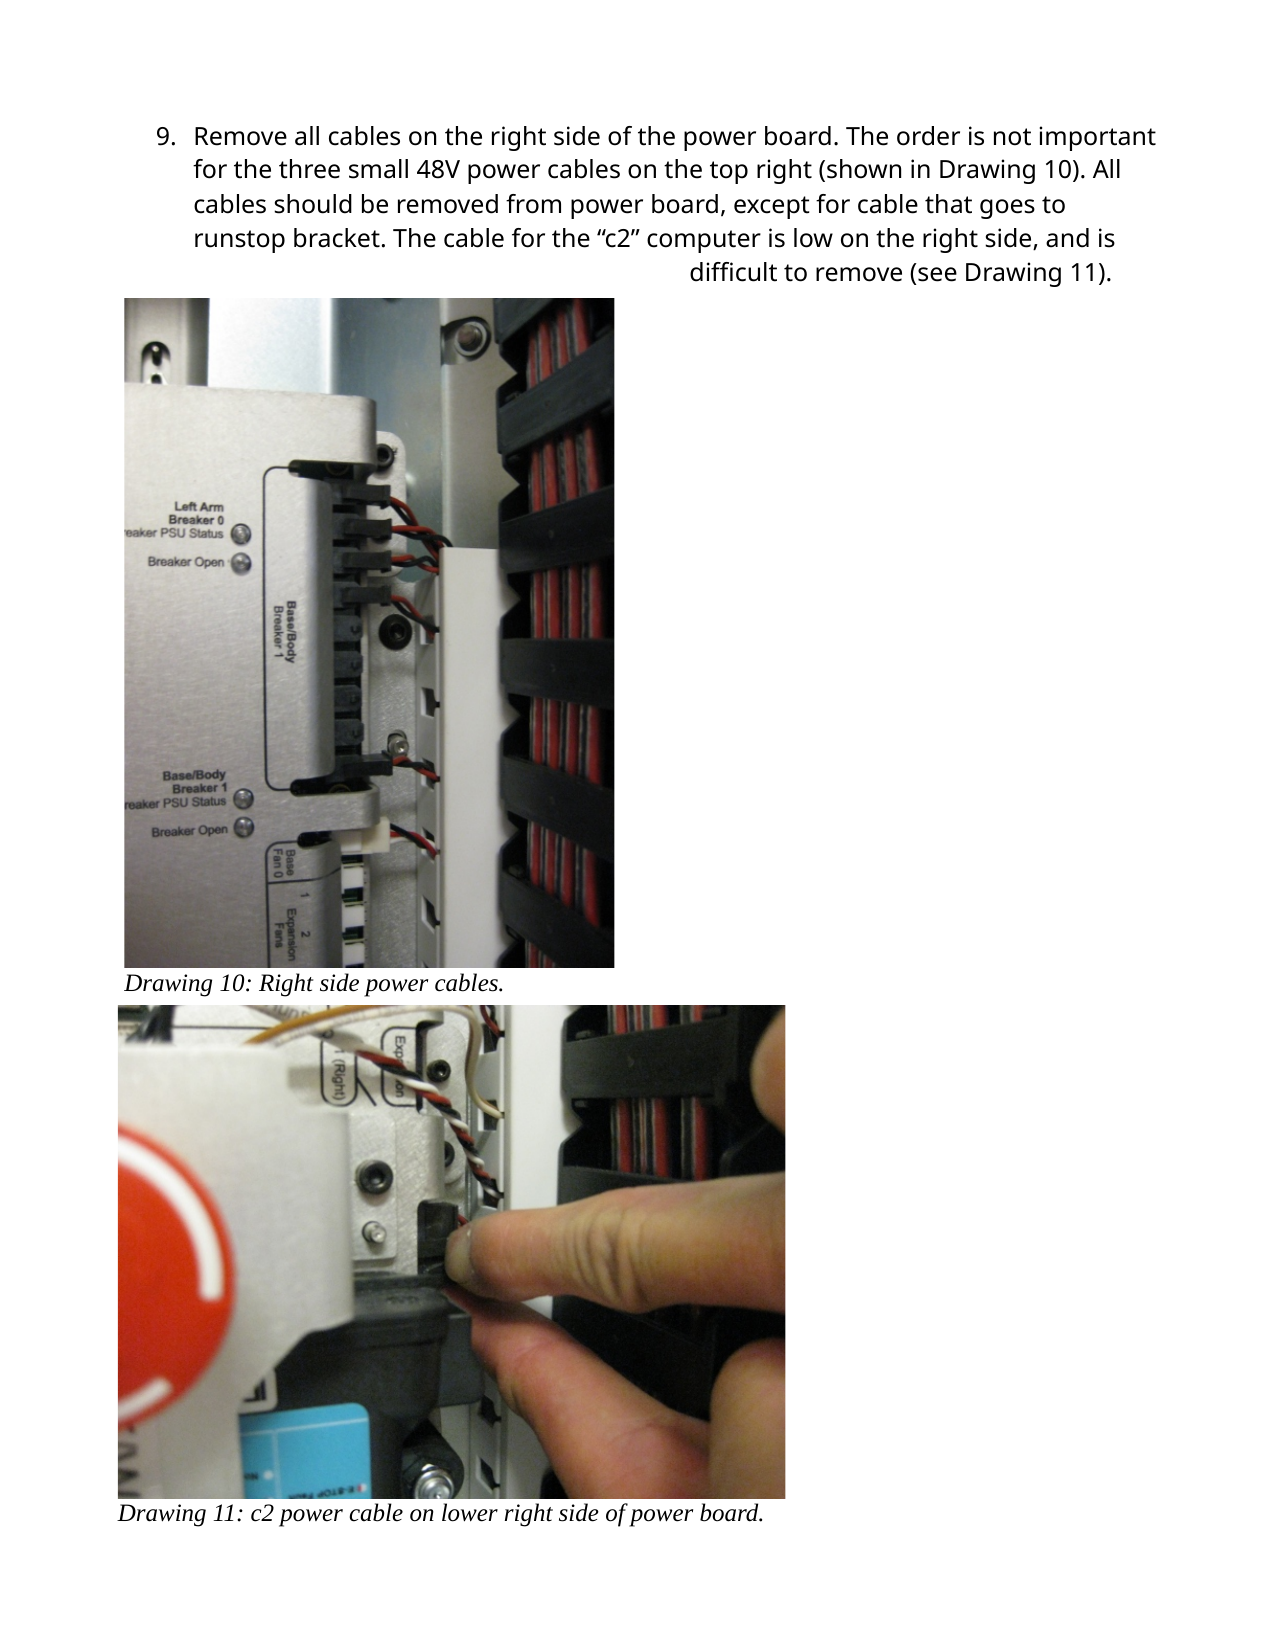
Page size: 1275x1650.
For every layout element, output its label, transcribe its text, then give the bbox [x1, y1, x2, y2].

text Drawing 11: c2 power cable on lower right side of power board. [118, 1018, 792, 1527]
list Drawing 10: Right side power cables. [124, 968, 614, 996]
list Remove all cables on the right side of the power board. The order is not important for the three small 48V power cables on the top right (shown in Drawing 10). All cables should be removed from power board, except for cable that goes to runstop bracket. The cable for the “c2” computer is low on the right side, and is difficult to remove (see Drawing 11). [124, 118, 1157, 298]
picture [124, 298, 615, 968]
picture [117, 1005, 786, 1499]
